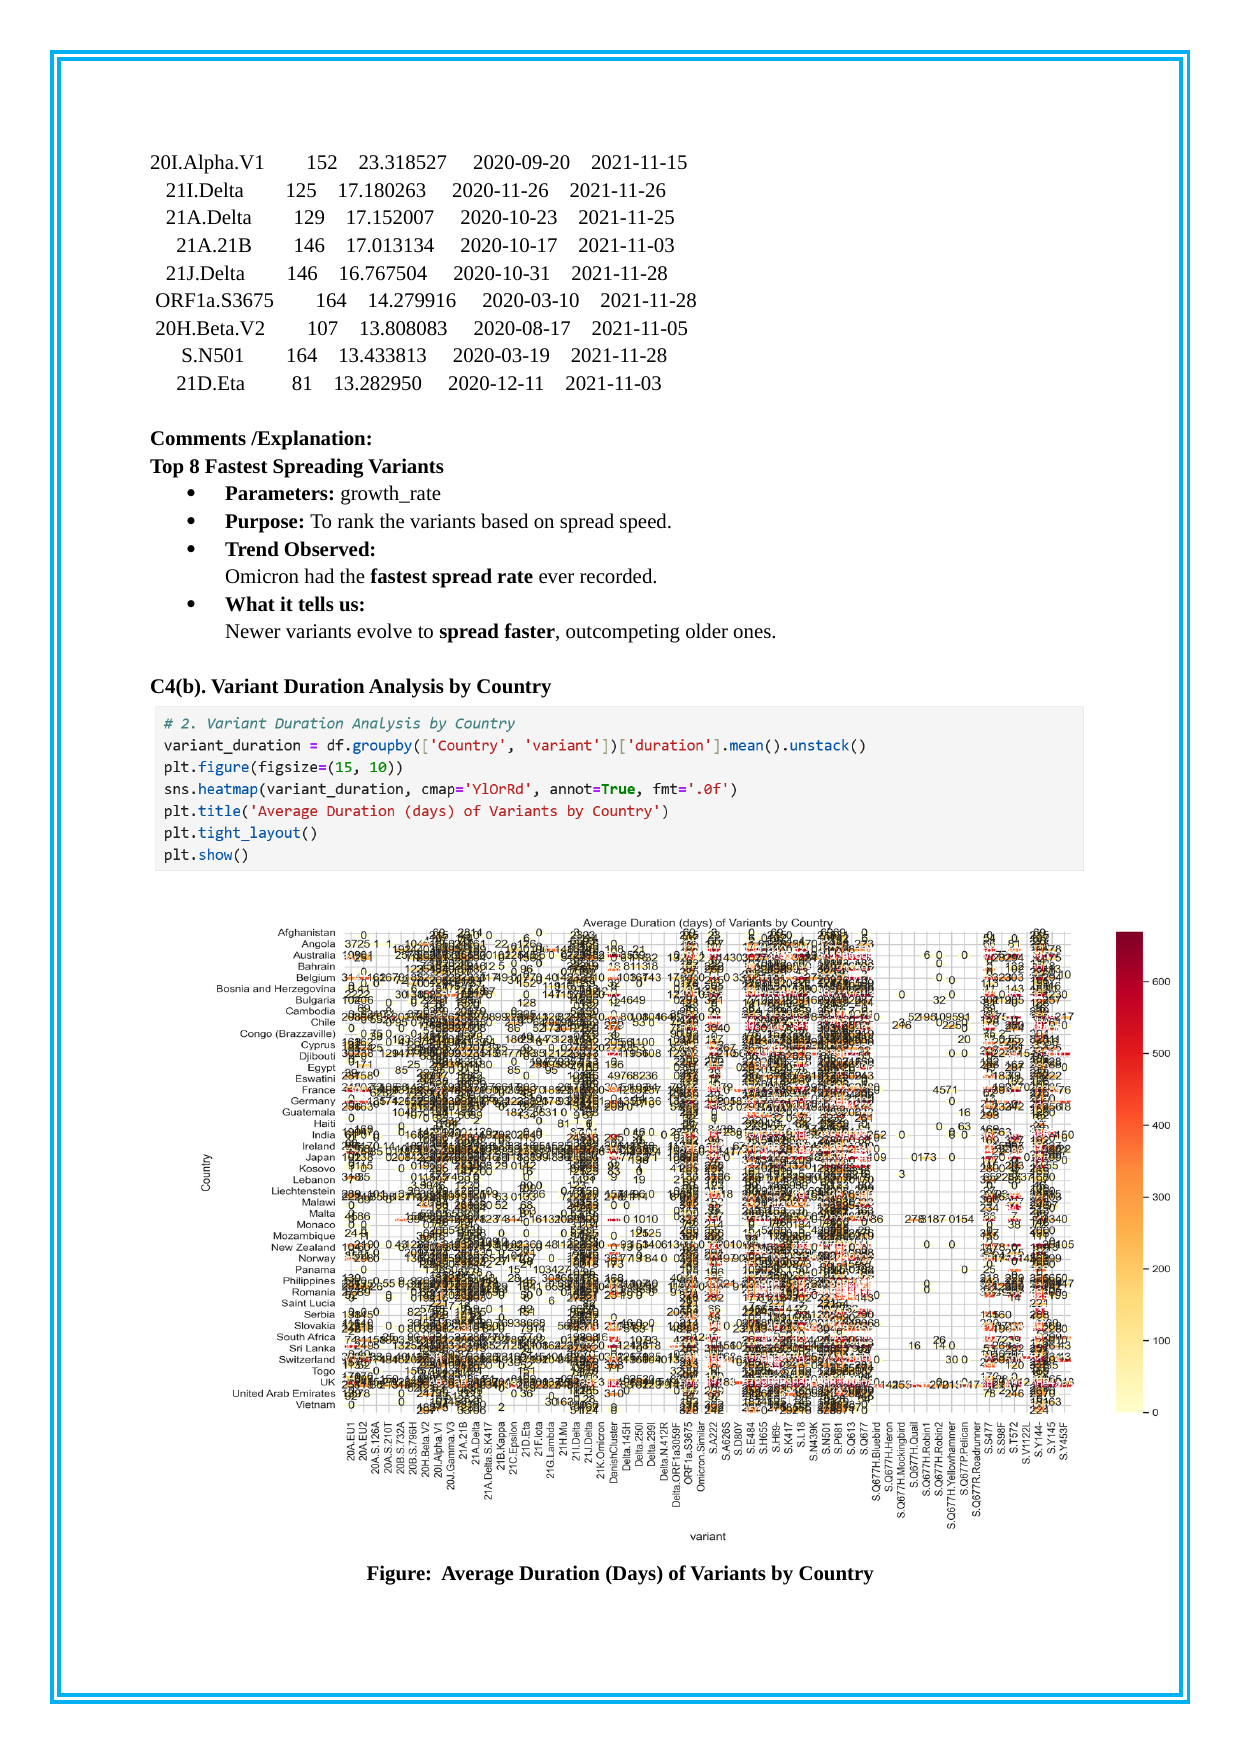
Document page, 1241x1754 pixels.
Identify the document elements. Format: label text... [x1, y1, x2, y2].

text C4(b). Variant Duration Analysis by Country [150, 674, 1090, 698]
text 21J.Delta 146 16.767504 2020-10-31 2021-11-28 [150, 260, 1090, 284]
text 20I.Alpha.V1 152 23.318527 2020-09-20 2021-11-15 [150, 150, 1090, 174]
text Top 8 Fastest Spreading Variants [150, 454, 1090, 478]
text 21A.Delta 129 17.152007 2020-10-23 2021-11-25 [150, 205, 1090, 229]
list Purpose: To rank the variants based on spread speed. [187, 509, 1090, 533]
list What it tells us: Newer variants evolve to spread faster, outcompeting older ones. [187, 592, 1090, 643]
text 21I.Delta 125 17.180263 2020-11-26 2021-11-26 [150, 178, 1090, 202]
list Trend Observed: Omicron had the fastest spread rate ever recorded. [187, 536, 1090, 588]
text Comments /Explanation: [150, 426, 1090, 450]
text 21A.21B 146 17.013134 2020-10-17 2021-11-03 [150, 233, 1090, 257]
text Figure: Average Duration (Days) of Variants by Country [150, 1561, 1090, 1585]
text 20H.Beta.V2 107 13.808083 2020-08-17 2021-11-05 [150, 316, 1090, 340]
text ORF1a.S3675 164 14.279916 2020-03-10 2021-11-28 [150, 288, 1090, 312]
list Parameters: growth_rate [187, 481, 1090, 505]
text S.N501 164 13.433813 2020-03-19 2021-11-28 [150, 343, 1090, 367]
text 21D.Eta 81 13.282950 2020-12-11 2021-11-03 [150, 371, 1090, 395]
